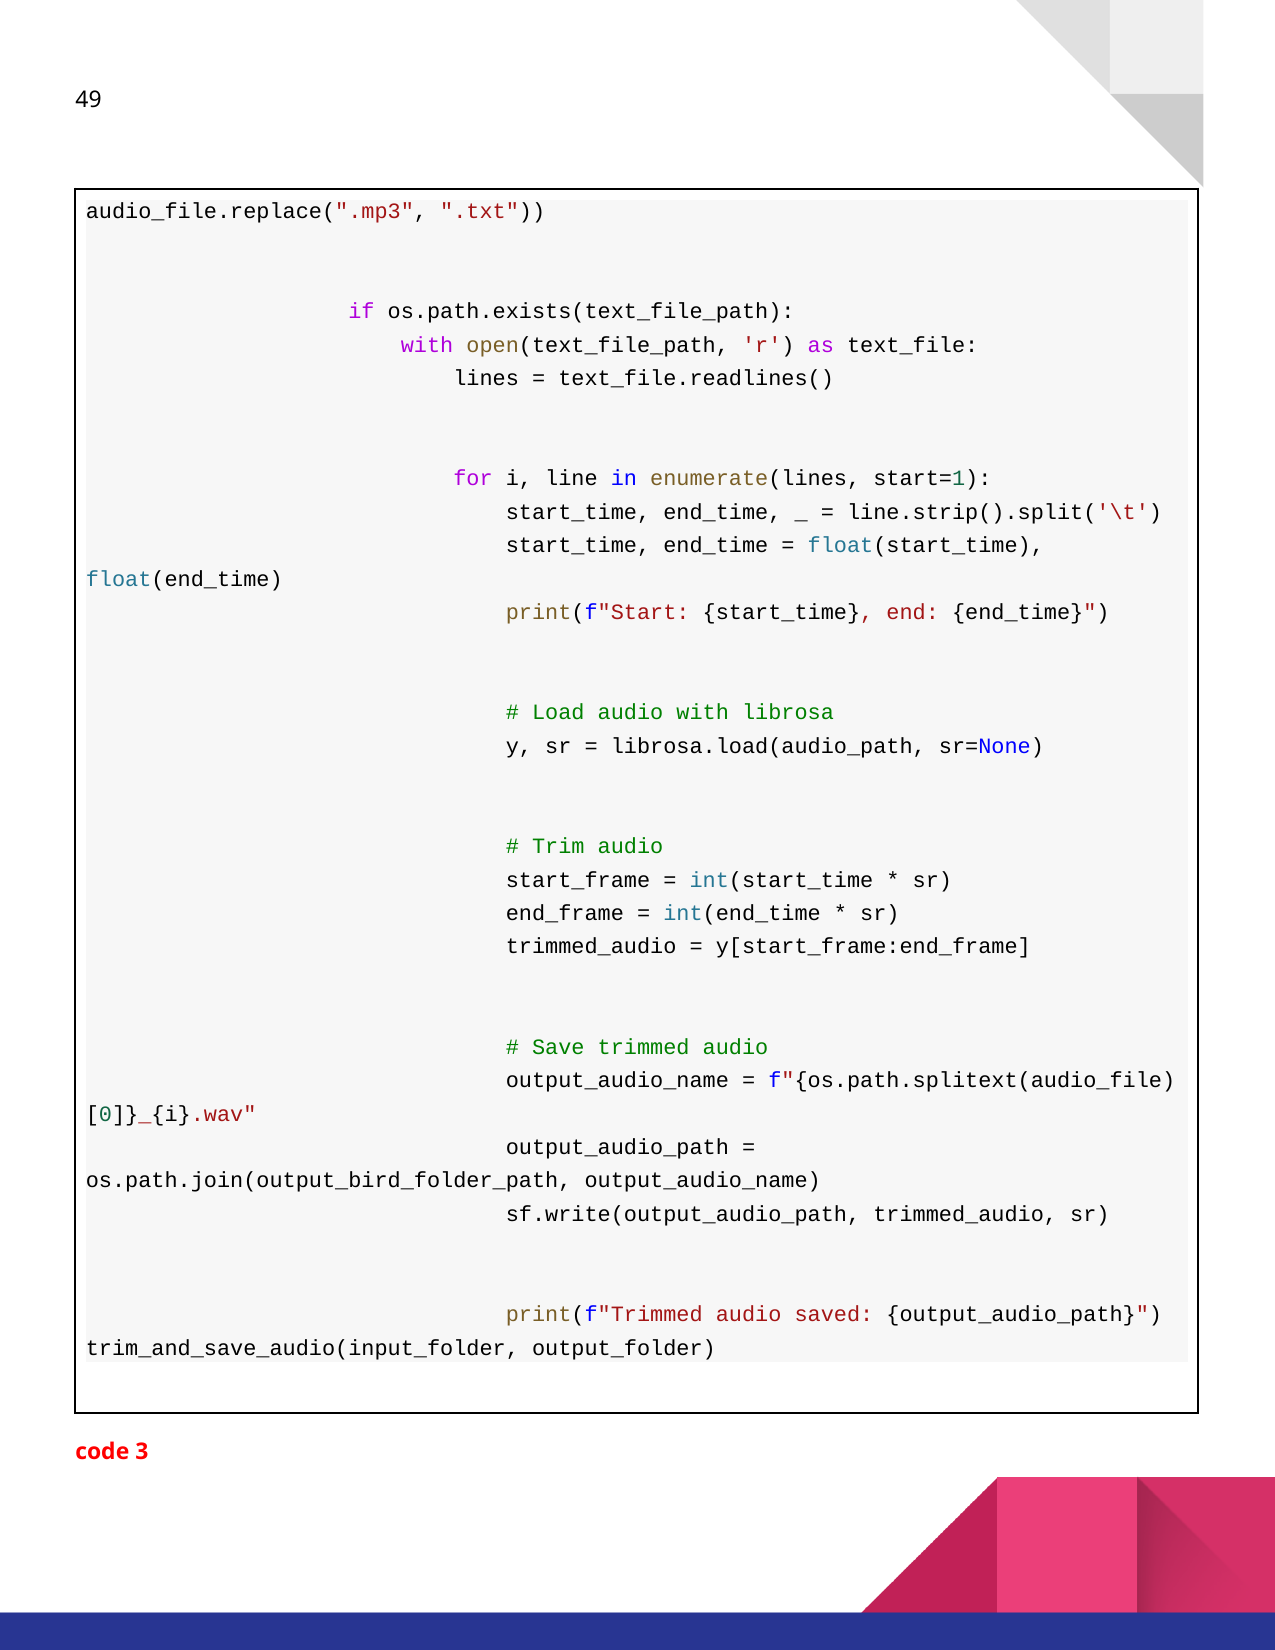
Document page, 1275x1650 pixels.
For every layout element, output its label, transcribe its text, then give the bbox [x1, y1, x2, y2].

picture [0, 1475, 1275, 1650]
table_header audio_file.replace(".mp3", ".txt")) if os.path.exists(text_file_path): with open(text_file_path, 'r') as text_file: lines = text_file.readlines() for i, line in enumerate(lines, start=1): start_time, end_time, _ = line.strip().split('\t') start_time, end_time = float(start_time), float(end_time) print(f"Start: {start_time}, end: {end_time}") # Load audio with librosa y, sr = librosa.load(audio_path, sr=None) # Trim audio start_frame = int(start_time * sr) end_frame = int(end_time * sr) trimmed_audio = y[start_frame:end_frame] # Save trimmed audio output_audio_name = f"{os.path.splitext(audio_file)[0]}_{i}.wav" output_audio_path = os.path.join(output_bird_folder_path, output_audio_name) sf.write(output_audio_path, trimmed_audio, sr) print(f"Trimmed audio saved: {output_audio_path}") trim_and_save_audio(input_folder, output_folder) [76, 190, 1197, 1412]
text code 3 [75, 1435, 1198, 1466]
picture [1015, 0, 1204, 188]
